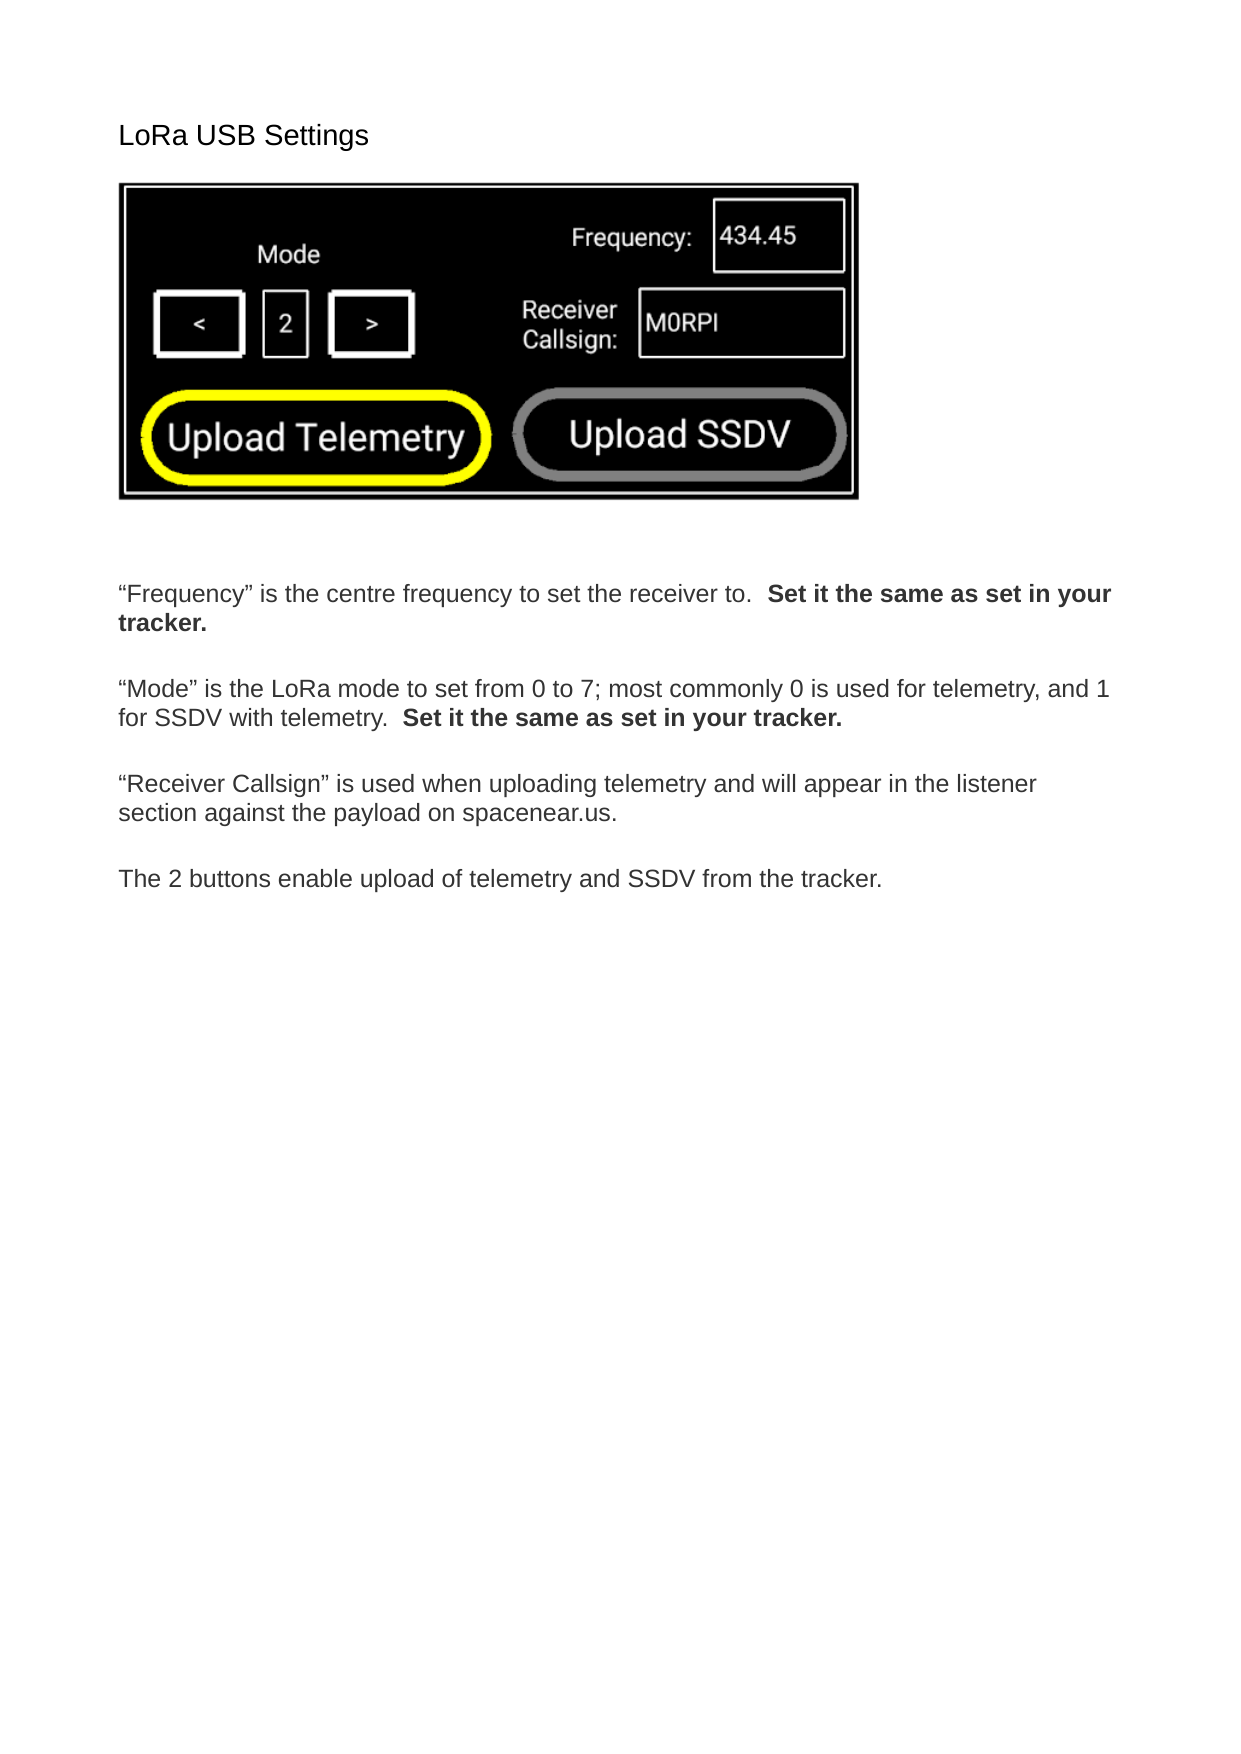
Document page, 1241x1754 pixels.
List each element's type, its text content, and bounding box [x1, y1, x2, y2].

text The 2 buttons enable upload of telemetry and SSDV from the tracker. [118, 864, 1122, 893]
text “Receiver Callsign” is used when uploading telemetry and will appear in the listener section against the payload on spacenear.us. [118, 769, 1122, 827]
text “Frequency” is the centre frequency to set the receiver to. Set it the same as set in your tracker. [118, 579, 1122, 637]
picture [118, 182, 860, 501]
text “Mode” is the LoRa mode to set from 0 to 7; most commonly 0 is used for telemetry, and 1 for SSDV with telemetry. Set it the same as set in your tracker. [118, 674, 1122, 732]
subtitle LoRa USB Settings [118, 118, 1122, 152]
